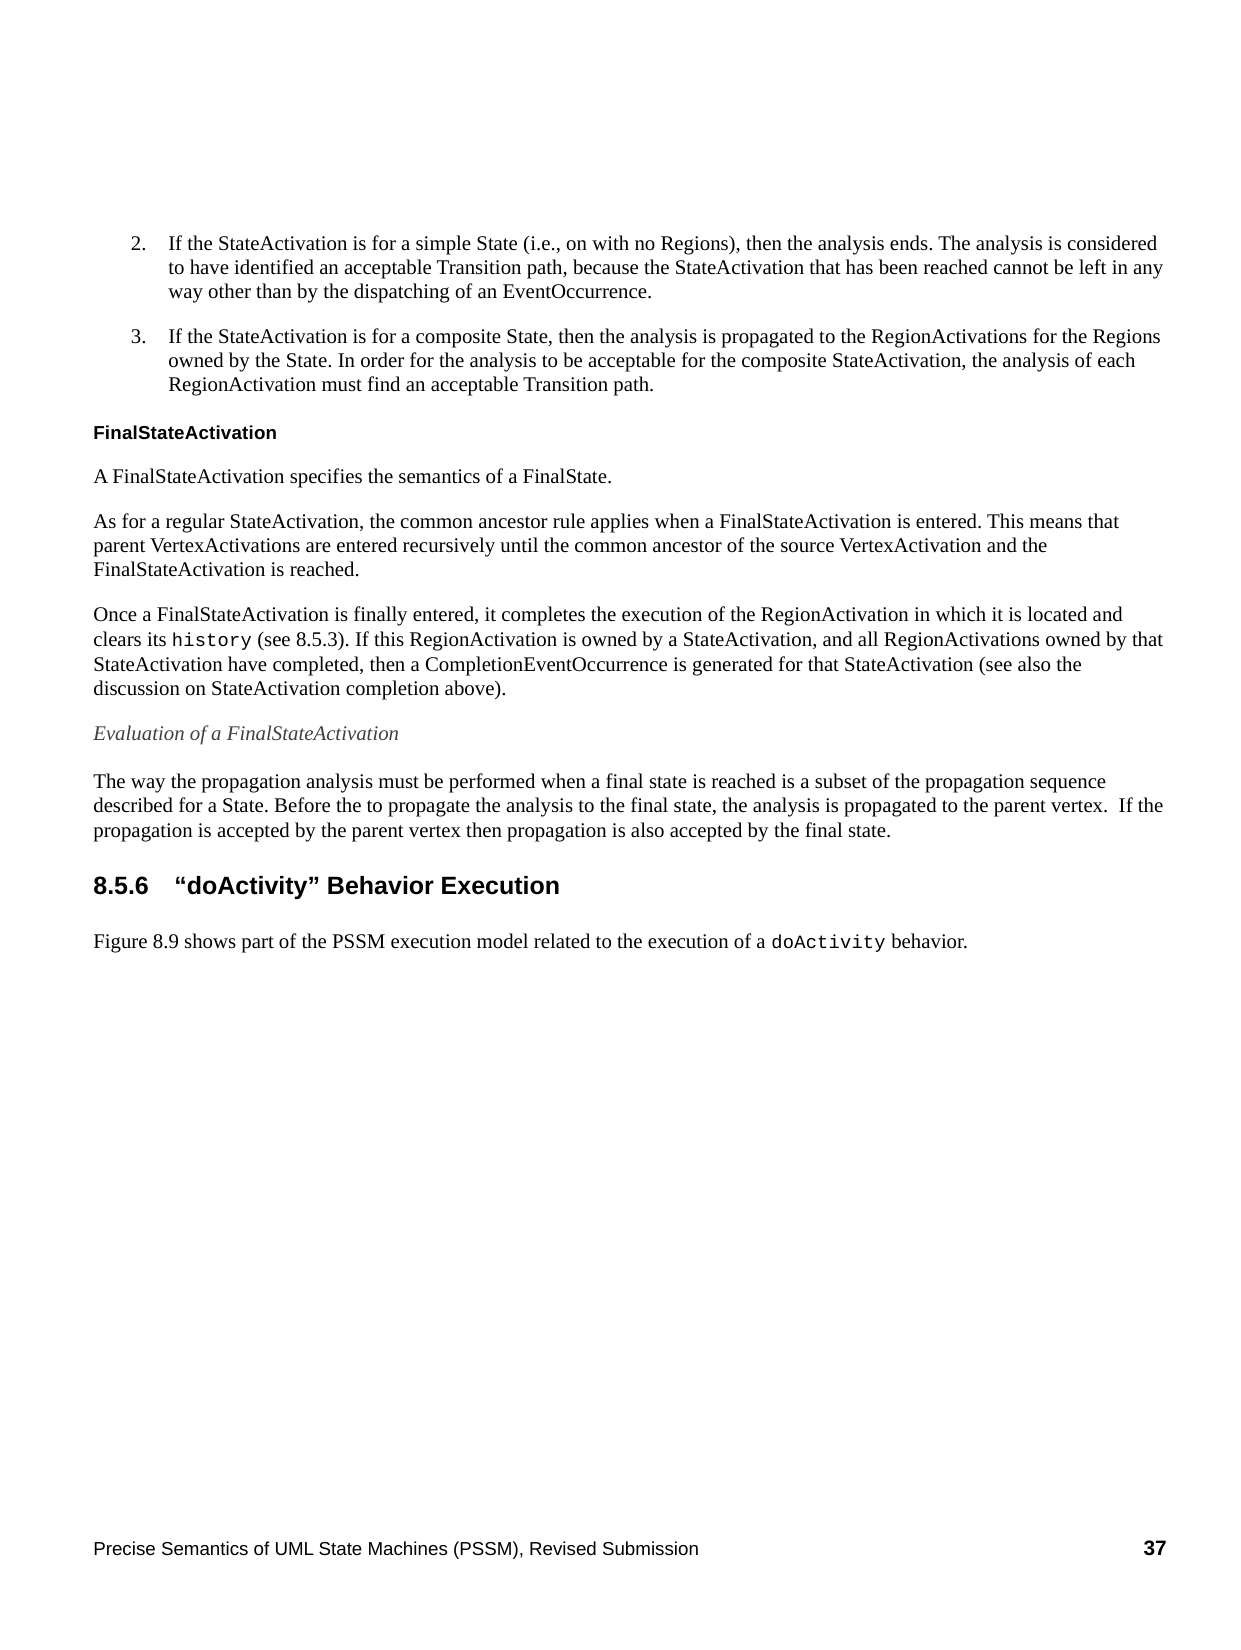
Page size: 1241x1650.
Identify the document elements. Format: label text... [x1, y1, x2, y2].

text A FinalStateActivation specifies the semantics of a FinalState. [93, 464, 1164, 488]
text As for a regular StateActivation, the common ancestor rule applies when a FinalStateActivation is entered. This means that parent VertexActivations are entered recursively until the common ancestor of the source VertexActivation and the FinalStateActivation is reached. [93, 509, 1164, 581]
list If the StateActivation is for a simple State (i.e., on with no Regions), then the analysis ends. The analysis is considered to have identified an acceptable Transition path, because the StateActivation that has been reached cannot be left in any way other than by the dispatching of an EventOccurrence. [131, 231, 1164, 303]
text Figure 8.9 shows part of the PSSM execution model related to the execution of a doActivity behavior. [93, 929, 1164, 954]
subtitle FinalStateActivation [93, 421, 1164, 443]
text Once a FinalStateActivation is finally entered, it completes the execution of the RegionActivation in which it is located and clears its history (see 8.5.3). If this RegionActivation is owned by a StateActivation, and all RegionActivations owned by that StateActivation have completed, then a CompletionEventOccurrence is generated for that StateActivation (see also the discussion on StateActivation completion above). [93, 602, 1164, 700]
subtitle “doActivity” Behavior Execution [93, 871, 1164, 900]
text The way the propagation analysis must be performed when a final state is reached is a subset of the propagation sequence described for a State. Before the to propagate the analysis to the final state, the analysis is propagated to the parent vertex. If the propagation is accepted by the parent vertex then propagation is also accepted by the final state. [93, 769, 1164, 842]
subtitle Evaluation of a FinalStateActivation [93, 721, 1164, 745]
list If the StateActivation is for a composite State, then the analysis is propagated to the RegionActivations for the Regions owned by the State. In order for the analysis to be acceptable for the composite StateActivation, the analysis of each RegionActivation must find an acceptable Transition path. [131, 324, 1164, 396]
